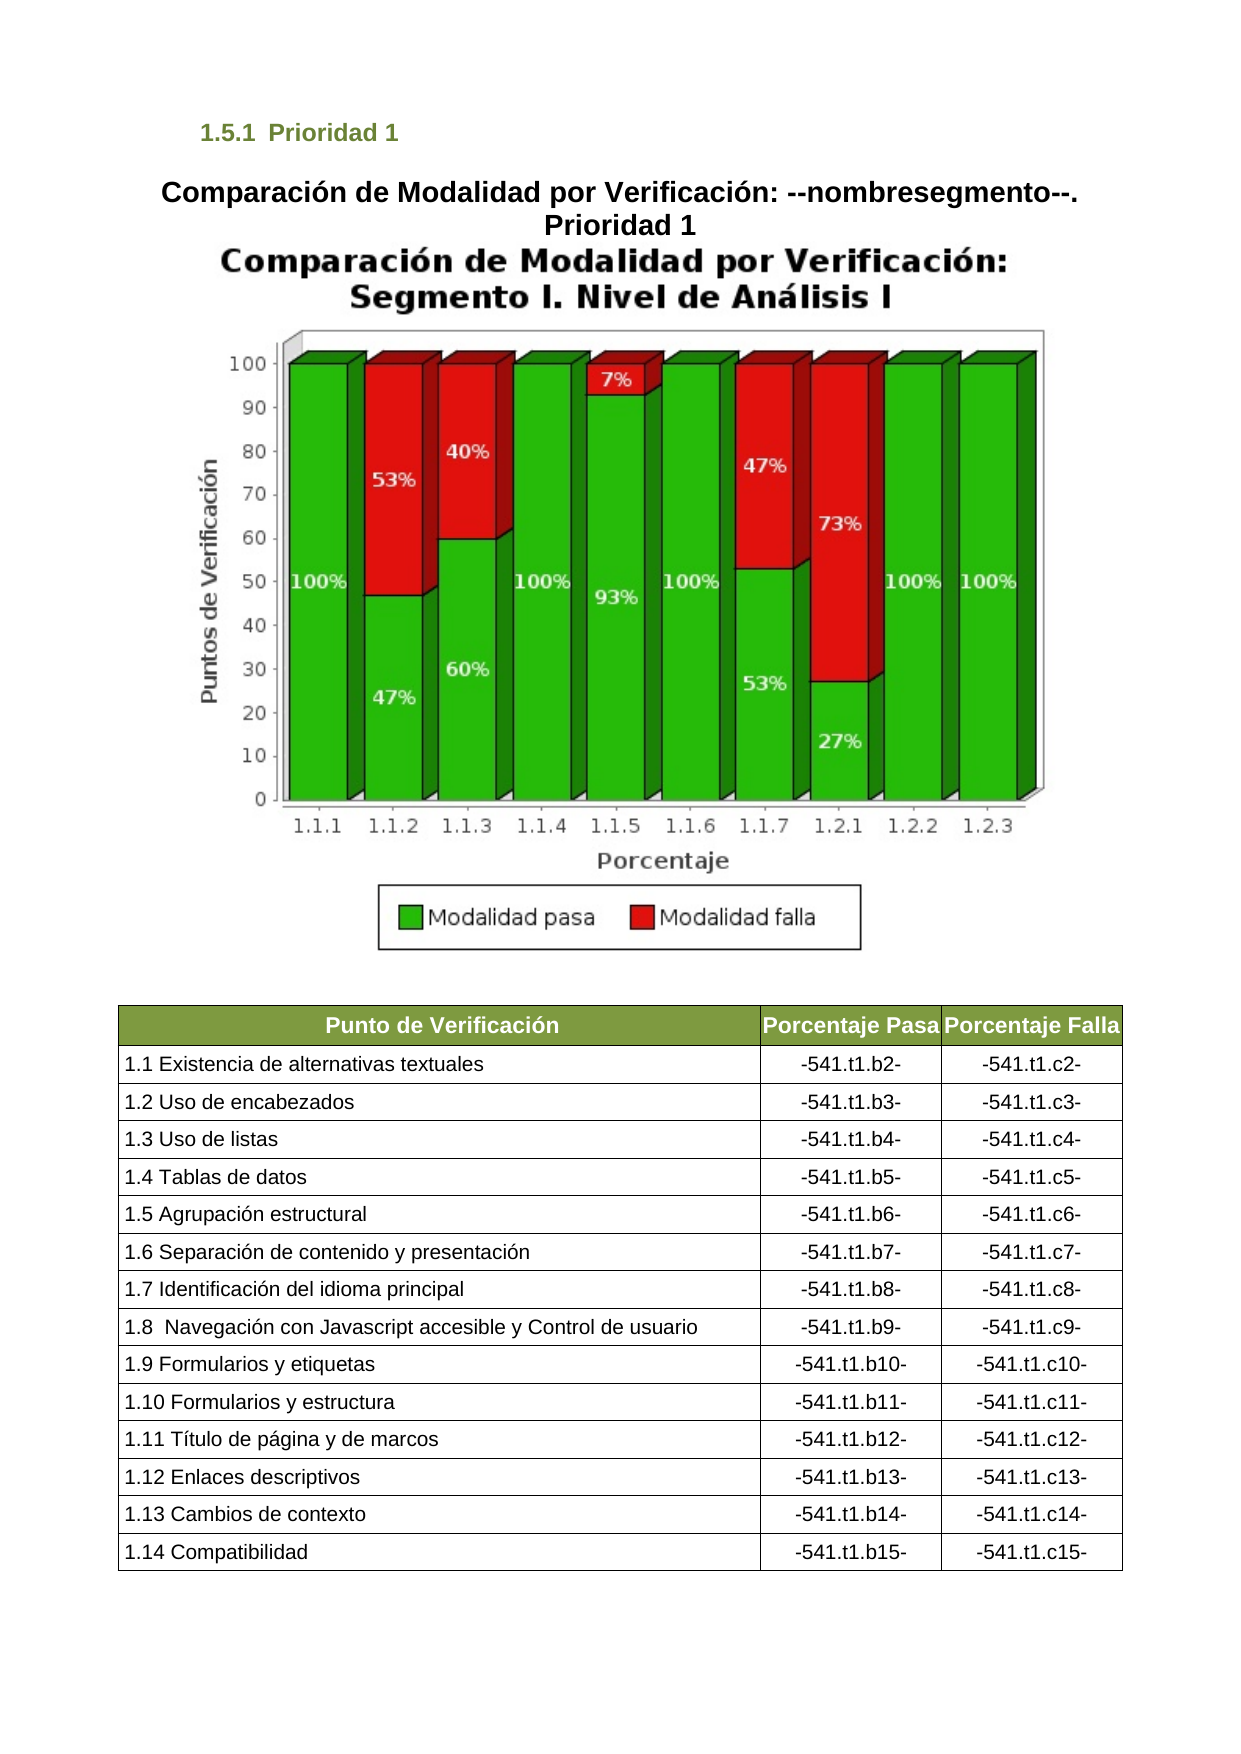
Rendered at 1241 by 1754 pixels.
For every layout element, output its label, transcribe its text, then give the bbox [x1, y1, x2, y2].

table_cell 1.11 Título de página y de marcos [119, 1421, 760, 1457]
table_cell -541.t1.c14- [942, 1496, 1122, 1532]
table_cell -541.t1.b2- [761, 1046, 941, 1082]
table_cell 1.7 Identificación del idioma principal [119, 1271, 760, 1307]
table_cell 1.2 Uso de encabezados [119, 1084, 760, 1120]
picture [178, 241, 1062, 952]
table_cell -541.t1.c12- [942, 1421, 1122, 1457]
table_cell -541.t1.b6- [761, 1196, 941, 1232]
table_cell -541.t1.c15- [942, 1534, 1122, 1570]
table_cell -541.t1.c4- [942, 1121, 1122, 1157]
table_header Porcentaje Falla [942, 1006, 1122, 1045]
table_cell 1.4 Tablas de datos [119, 1159, 760, 1195]
table_cell 1.6 Separación de contenido y presentación [119, 1234, 760, 1270]
table_cell -541.t1.c3- [942, 1084, 1122, 1120]
table_header Punto de Verificación [119, 1006, 760, 1045]
table_cell -541.t1.c13- [942, 1459, 1122, 1495]
table_cell 1.10 Formularios y estructura [119, 1384, 760, 1420]
table_cell -541.t1.c8- [942, 1271, 1122, 1307]
table_cell -541.t1.b9- [761, 1309, 941, 1345]
table_cell 1.13 Cambios de contexto [119, 1496, 760, 1532]
table_cell 1.1 Existencia de alternativas textuales [119, 1046, 760, 1082]
table_cell -541.t1.c7- [942, 1234, 1122, 1270]
table_cell -541.t1.b5- [761, 1159, 941, 1195]
table_header Porcentaje Pasa [761, 1006, 941, 1045]
table_cell -541.t1.b7- [761, 1234, 941, 1270]
text Comparación de Modalidad por Verificación: --nombresegmento--. Prioridad 1 [118, 175, 1122, 242]
table_cell -541.t1.b3- [761, 1084, 941, 1120]
table_cell -541.t1.c9- [942, 1309, 1122, 1345]
table_cell 1.9 Formularios y etiquetas [119, 1346, 760, 1382]
table_cell 1.14 Compatibilidad [119, 1534, 760, 1570]
subtitle Prioridad 1 [193, 118, 1122, 147]
table_cell 1.12 Enlaces descriptivos [119, 1459, 760, 1495]
table_cell -541.t1.b15- [761, 1534, 941, 1570]
table_cell -541.t1.b13- [761, 1459, 941, 1495]
table_cell -541.t1.c2- [942, 1046, 1122, 1082]
table_cell -541.t1.b11- [761, 1384, 941, 1420]
table_cell 1.8 Navegación con Javascript accesible y Control de usuario [119, 1309, 760, 1345]
table_cell -541.t1.b12- [761, 1421, 941, 1457]
table_cell -541.t1.c11- [942, 1384, 1122, 1420]
table_cell 1.5 Agrupación estructural [119, 1196, 760, 1232]
table_cell -541.t1.c6- [942, 1196, 1122, 1232]
table_cell -541.t1.b8- [761, 1271, 941, 1307]
table_cell -541.t1.b10- [761, 1346, 941, 1382]
table_cell 1.3 Uso de listas [119, 1121, 760, 1157]
table_cell -541.t1.c5- [942, 1159, 1122, 1195]
table_cell -541.t1.b14- [761, 1496, 941, 1532]
table_cell -541.t1.c10- [942, 1346, 1122, 1382]
table_cell -541.t1.b4- [761, 1121, 941, 1157]
